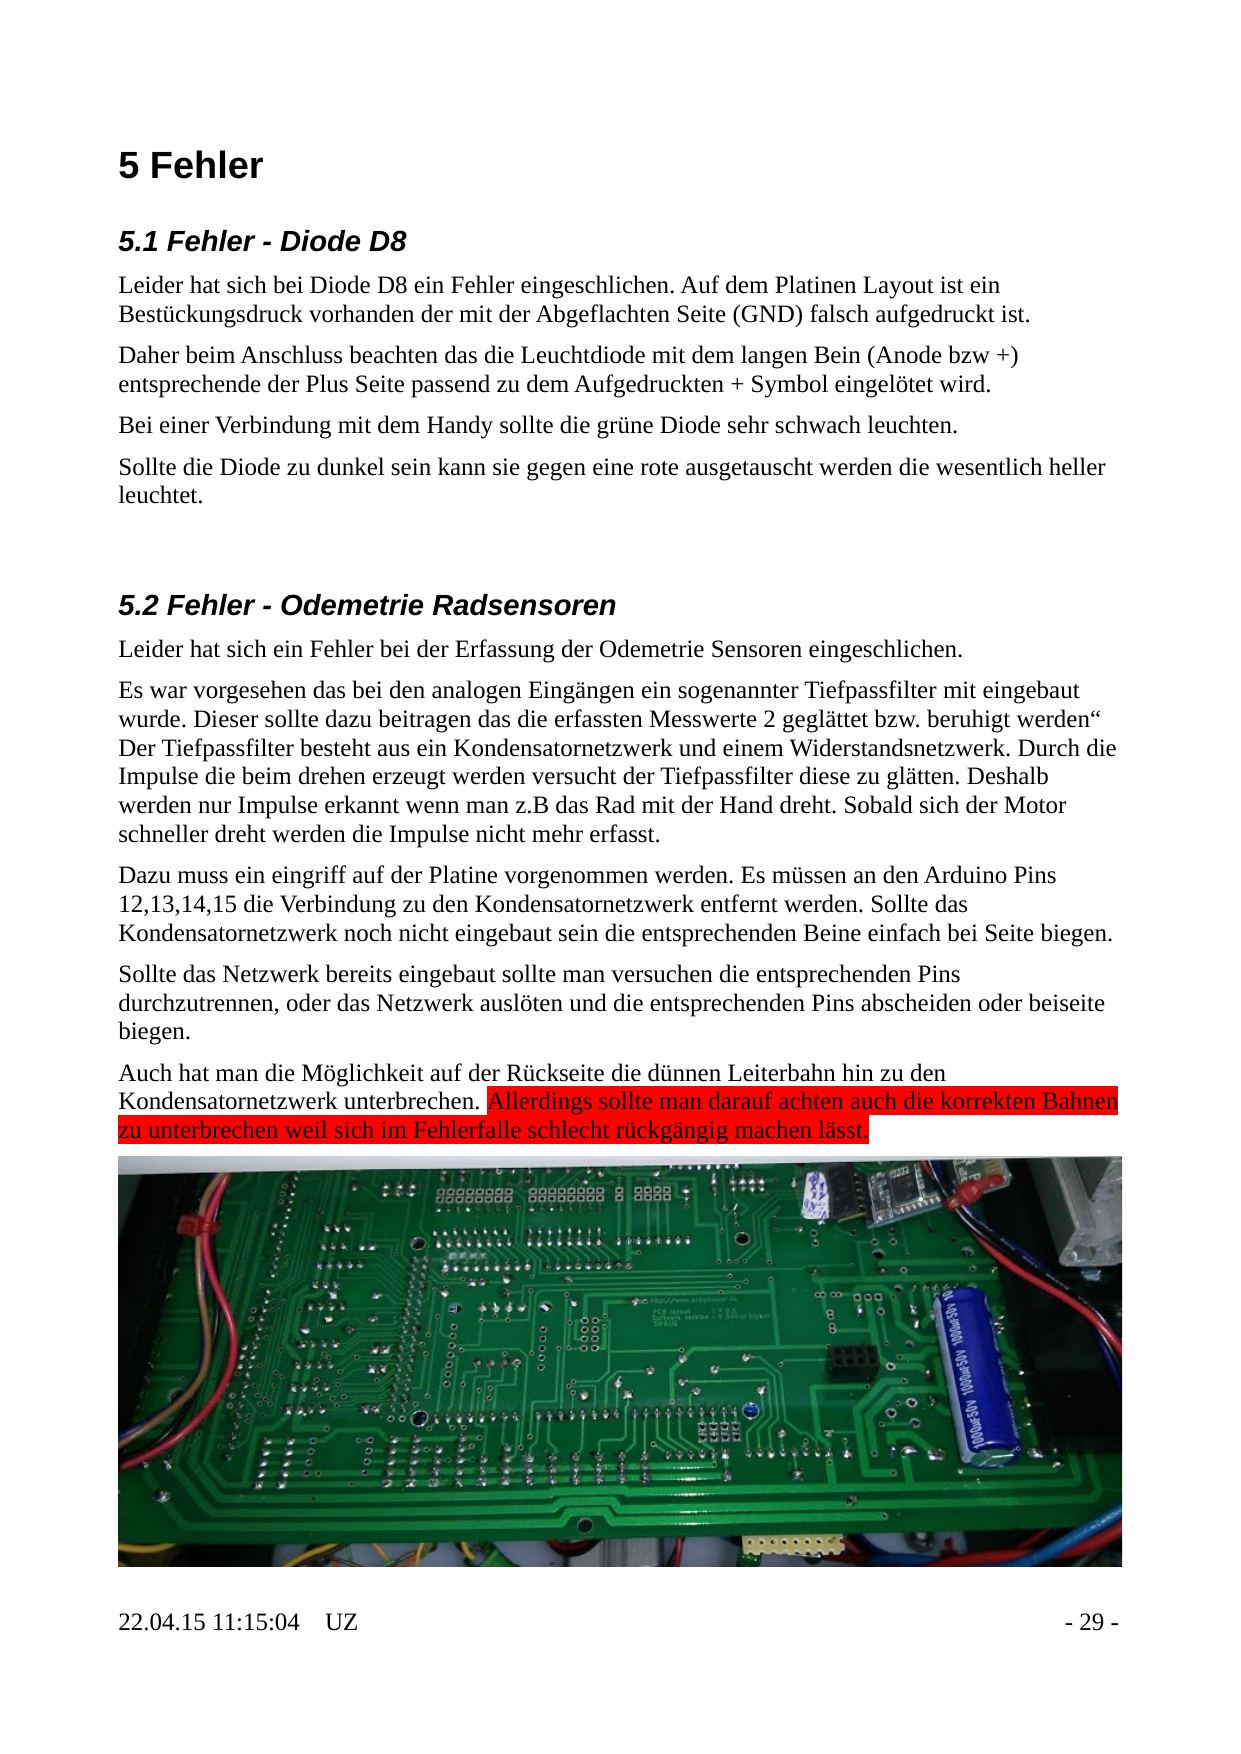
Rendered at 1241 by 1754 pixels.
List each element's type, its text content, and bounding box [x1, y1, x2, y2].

subtitle 5.2 Fehler - Odemetrie Radsensoren [118, 588, 1122, 621]
text Bei einer Verbindung mit dem Handy sollte die grüne Diode sehr schwach leuchten. [118, 410, 1122, 439]
picture [118, 1156, 1123, 1567]
text Sollte die Diode zu dunkel sein kann sie gegen eine rote ausgetauscht werden die wesentlich heller leuchtet. [118, 452, 1122, 509]
subtitle 5 Fehler [118, 143, 1122, 187]
text Daher beim Anschluss beachten das die Leuchtdiode mit dem langen Bein (Anode bzw +) entsprechende der Plus Seite passend zu dem Aufgedruckten + Symbol eingelötet wird. [118, 340, 1122, 398]
text Leider hat sich bei Diode D8 ein Fehler eingeschlichen. Auf dem Platinen Layout ist ein Bestückungsdruck vorhanden der mit der Abgeflachten Seite (GND) falsch aufgedruckt ist. [118, 270, 1122, 328]
subtitle 5.1 Fehler - Diode D8 [118, 224, 1122, 258]
text Auch hat man die Möglichkeit auf der Rückseite die dünnen Leiterbahn hin zu den Kondensatornetzwerk unterbrechen. Allerdings sollte man darauf achten auch die korrekten Bahnen zu unterbrechen weil sich im Fehlerfalle schlecht rückgängig machen lässt. [118, 1058, 1122, 1144]
text Es war vorgesehen das bei den analogen Eingängen ein sogenannter Tiefpassfilter mit eingebaut wurde. Dieser sollte dazu beitragen das die erfassten Messwerte 2 geglättet bzw. beruhigt werden“ Der Tiefpassfilter besteht aus ein Kondensatornetzwerk und einem Widerstandsnetzwerk. Durch die Impulse die beim drehen erzeugt werden versucht der Tiefpassfilter diese zu glätten. Deshalb werden nur Impulse erkannt wenn man z.B das Rad mit der Hand dreht. Sobald sich der Motor schneller dreht werden die Impulse nicht mehr erfasst. [118, 675, 1122, 848]
text Leider hat sich ein Fehler bei der Erfassung der Odemetrie Sensoren eingeschlichen. [118, 634, 1122, 663]
text Sollte das Netzwerk bereits eingebaut sollte man versuchen die entsprechenden Pins durchzutrennen, oder das Netzwerk auslöten und die entsprechenden Pins abscheiden oder beiseite biegen. [118, 959, 1122, 1045]
text Dazu muss ein eingriff auf der Platine vorgenommen werden. Es müssen an den Arduino Pins 12,13,14,15 die Verbindung zu den Kondensatornetzwerk entfernt werden. Sollte das Kondensatornetzwerk noch nicht eingebaut sein die entsprechenden Beine einfach bei Seite biegen. [118, 860, 1122, 946]
